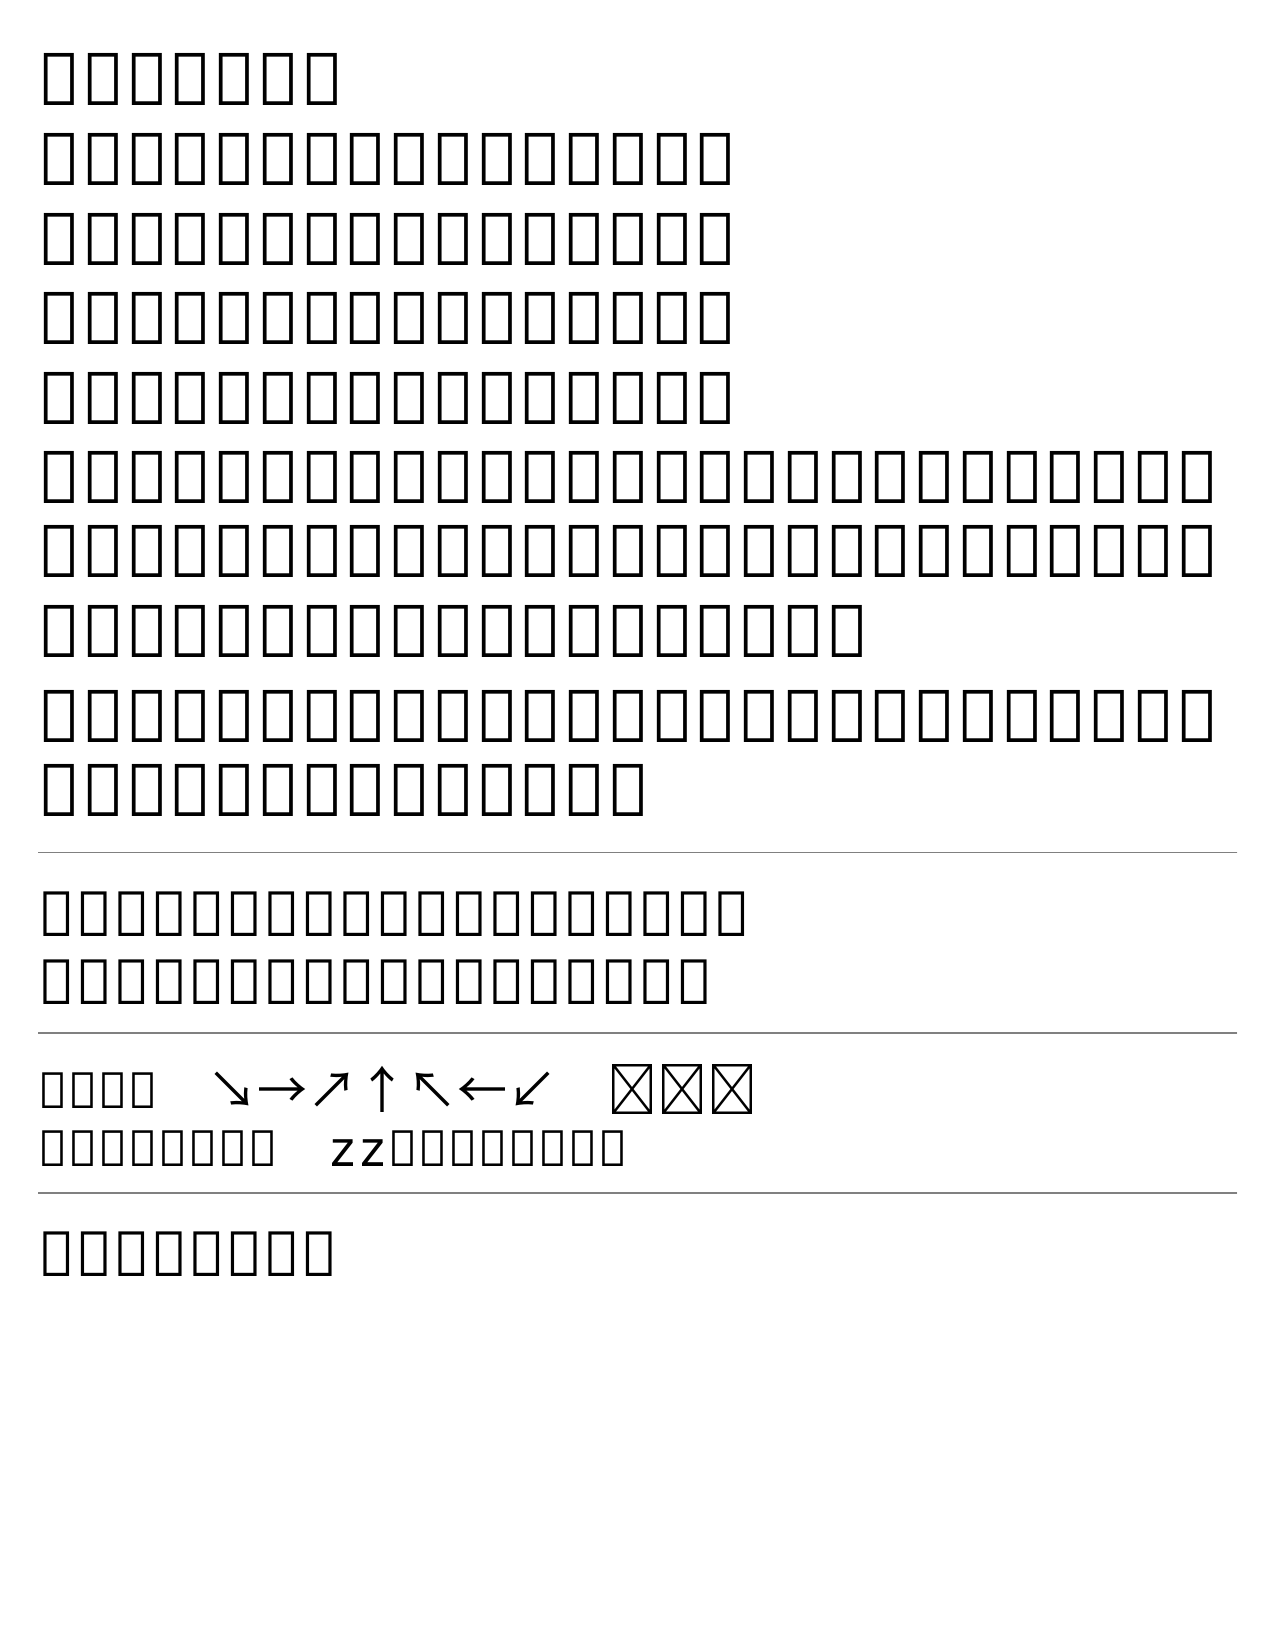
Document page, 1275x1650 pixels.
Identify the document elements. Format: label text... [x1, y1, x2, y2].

text 󱤀󱦝󱤀︀‌󱤀︁‌󱤀︂‌󱤀︃‌󱤀︄ 󱥁󱦝󱥁‍↘󱥁‍→󱥁‍↗󱥁‍↑󱥁‍↖󱥁‍←󱥁‍↙ 󱦥󱦝󱦥︀󱦥︁󱦥︂󱦥︃ [37, 1062, 1237, 1120]
text 󱤐󱤑󱤒󱤓󱤔󱤕󱤖󱤗󱤘󱤙󱤚󱤛󱤜󱤝󱤞󱤟 [37, 202, 1237, 281]
text 󱤀󱤁󱤂󱤃󱤄󱤅󱤆󱤇󱤈󱤉󱤊󱤋󱤌󱤍󱤎󱤏 [37, 122, 1237, 202]
text 󱥀󱥁󱥂󱥃󱥄󱥅󱥆󱥇󱥈󱥉󱥊󱥋󱥌󱥍󱥎󱥏󱥐󱥑󱥒󱥓󱥔󱥕󱥖󱥗󱥘󱥙󱥚󱥛󱥜󱥝󱥞󱥟󱥠󱥡󱥢󱥣󱥤󱥥󱥦󱥧󱥨󱥩󱥪󱥫󱥬󱥭󱥮󱥯󱥰󱥱󱥲󱥳󱥴󱥵󱥶󱥷󱥸󱥹󱥺󱥻󱥼󱥽󱥾󱥿󱦀󱦁󱦂󱦃󱦄󱦅󱦆󱦇󱦈 [37, 440, 1237, 679]
text 󱦠󱦡󱦢󱦣󱦤󱦥󱦦󱦧󱦨󱦩󱦪󱦫󱦬󱦭󱦮󱦯󱦰󱦱󱦲󱦳󱦴󱦵󱦶󱦷󱦸󱦹󱦺󱦻󱦼󱦽󱦾󱦿󱧀󱧁󱧂󱧃󱧄󱧅󱧆󱧇󱧈 [37, 679, 1237, 838]
text 󱤰󱤱󱤲󱤳󱤴󱤵󱤶󱤷󱤸󱤹󱤺󱤻󱤼󱤽󱤾󱤿 [37, 361, 1237, 440]
text 󱤀󱦗󱦘󱤃󱦗󱦘󱤇󱦗󱦘󱤈󱦗󱦘󱤖󱦗󱦘󱤘󱦗󱦘󱤙󱦗󱦛󱤡󱤬󱦗󱦘󱤽󱦗󱦘󱥇󱦗󱦘󱥍󱦗󱦘󱥐󱦗󱦘󱥡󱦗󱦘󱥩󱦗󱦘󱥷󱦗󱦘󱥷︁󱦗󱦘󱦆󱦗󱦘󱧄󱦗󱦘 [37, 1222, 1237, 1290]
text 󱤁︀︁󱤔︀︁󱤳︀︁󱤵︀︁󱤹︀︁󱤸︁󱤼︀︁󱥅︀︁󱥌︀︁󱥒︁󱥚︀︁󱥫︀︁󱥰︀︁󱥷︀︁󱥸︀︁󱦁︁󱦅︀︁󱦇︀︁󱦤︁ [37, 950, 1237, 1018]
text 󱤿󱦕󱥠󱥧󱤅󱦕󱤽 󱦐󱤌󱦖󱥳󱦜󱤌󱦖󱥮󱦜󱦜󱤌󱦖󱤼󱦜󱦜󱦜󱤌󱦖󱤄󱦝󱦑󱤹︀︁ [37, 37, 1237, 122]
text 󱤜󱦝󱤜︀󱤜︁󱤜︂󱤜︃󱤜︄󱤜︅󱤜︆󱤜︇󱤜︈ zz󱤐󱦝󱤐︀󱤐︁󱤐︂󱤐︃󱤐︄󱤐︅󱤐︆󱤐︇󱤐︈ [37, 1120, 1237, 1178]
text 󱤁󱤔󱤳󱤵󱤹󱤸󱤼󱥅󱥌󱥒󱥚󱥫󱥰󱥷󱥸󱦁󱦅󱦇󱦤 [37, 882, 1237, 950]
text 󱤠󱤡󱤢󱤣󱤤󱤥󱤦󱤧󱤨󱤩󱤪󱤫󱤬󱤭󱤮󱤯 [37, 281, 1237, 361]
